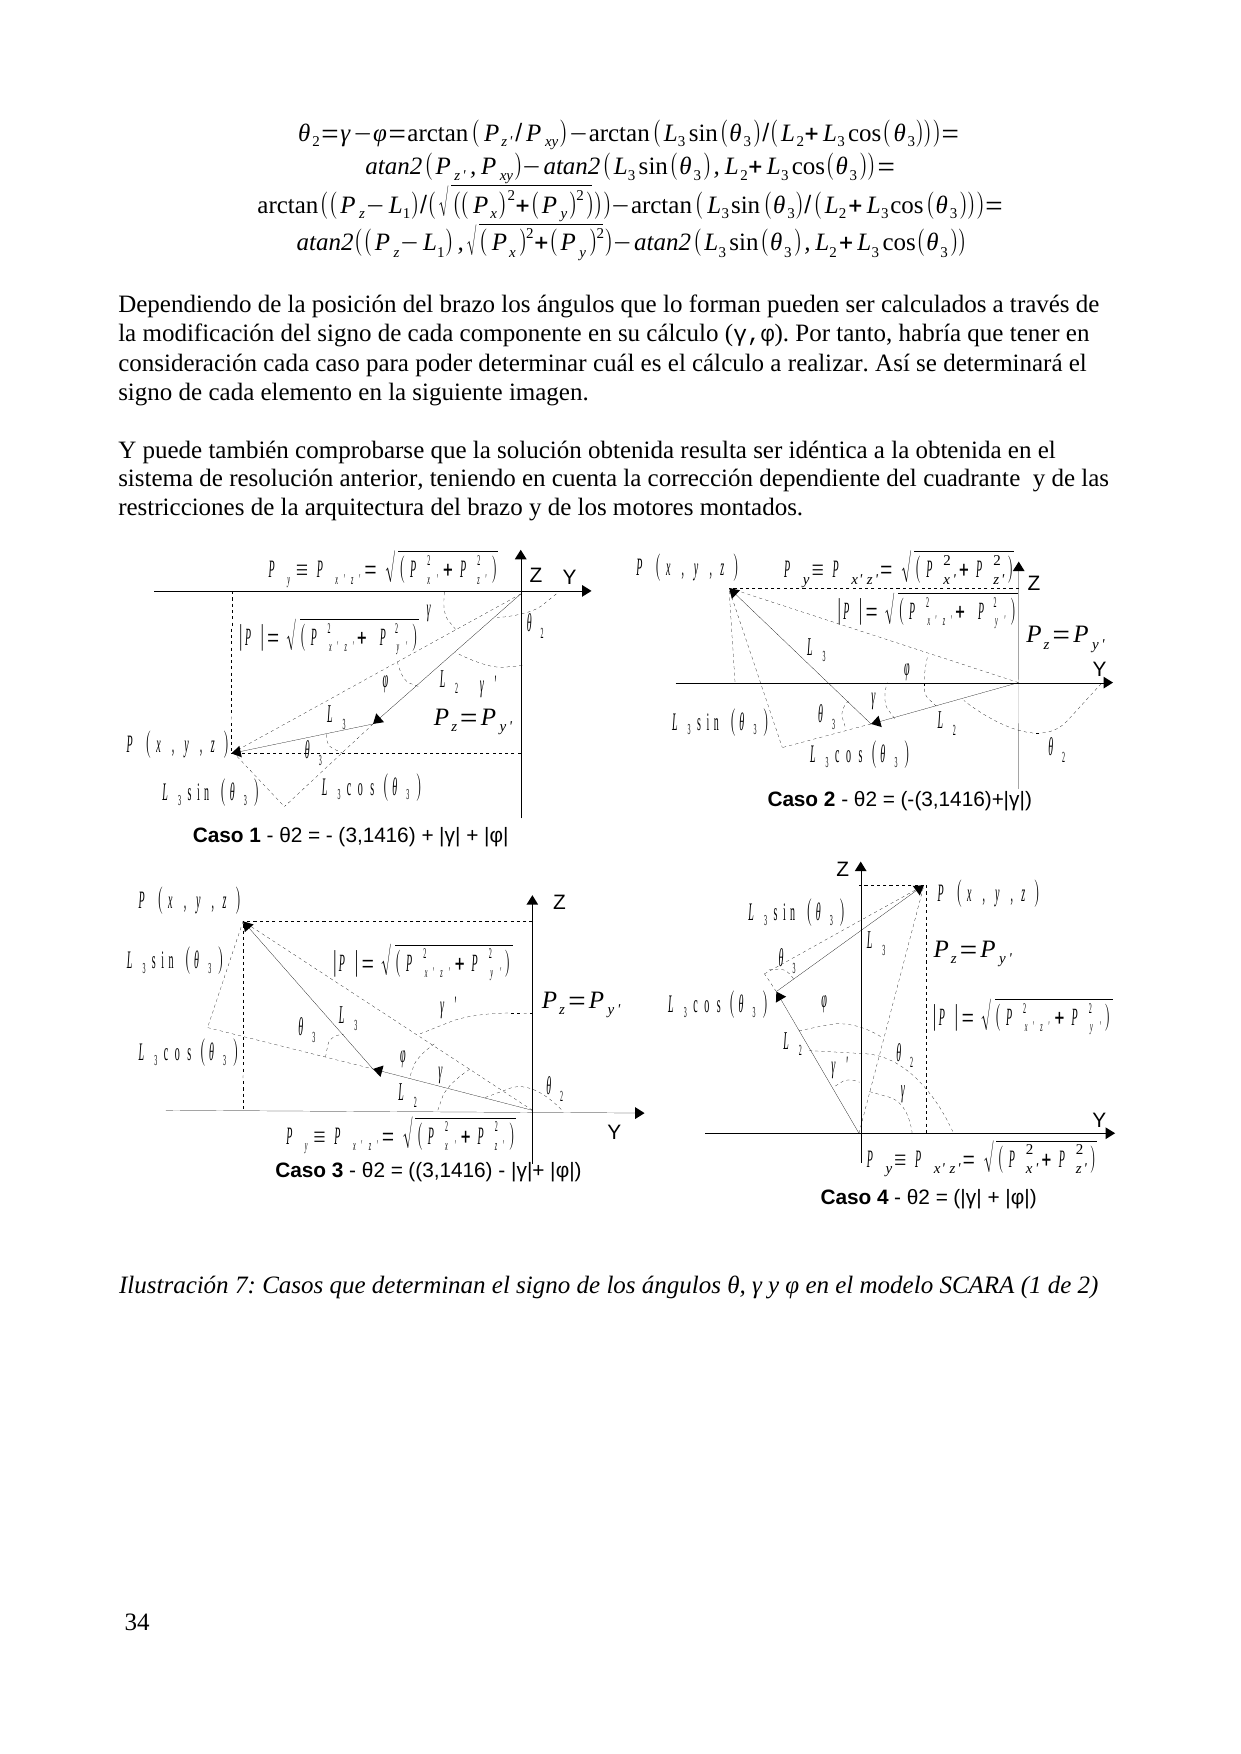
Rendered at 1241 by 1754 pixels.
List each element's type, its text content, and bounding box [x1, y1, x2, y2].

text Ilustración 7: Casos que determinan el signo de los ángulos θ, γ y φ en el modelo SCARA (1 de 2) [119, 1270, 1121, 1299]
text Y puede también comprobarse que la solución obtenida resulta ser idéntica a la obtenida en el sistema de resolución anterior, teniendo en cuenta la corrección dependiente del cuadrante y de las restricciones de la arquitectura del brazo y de los motores montados. [118, 435, 1122, 521]
text Dependiendo de la posición del brazo los ángulos que lo forman pueden ser calculados a través de la modificación del signo de cada componente en su cálculo (γ,φ). Por tanto, habría que tener en consideración cada caso para poder determinar cuál es el cálculo a realizar. Así se determinará el signo de cada elemento en la siguiente imagen. [118, 289, 1122, 406]
